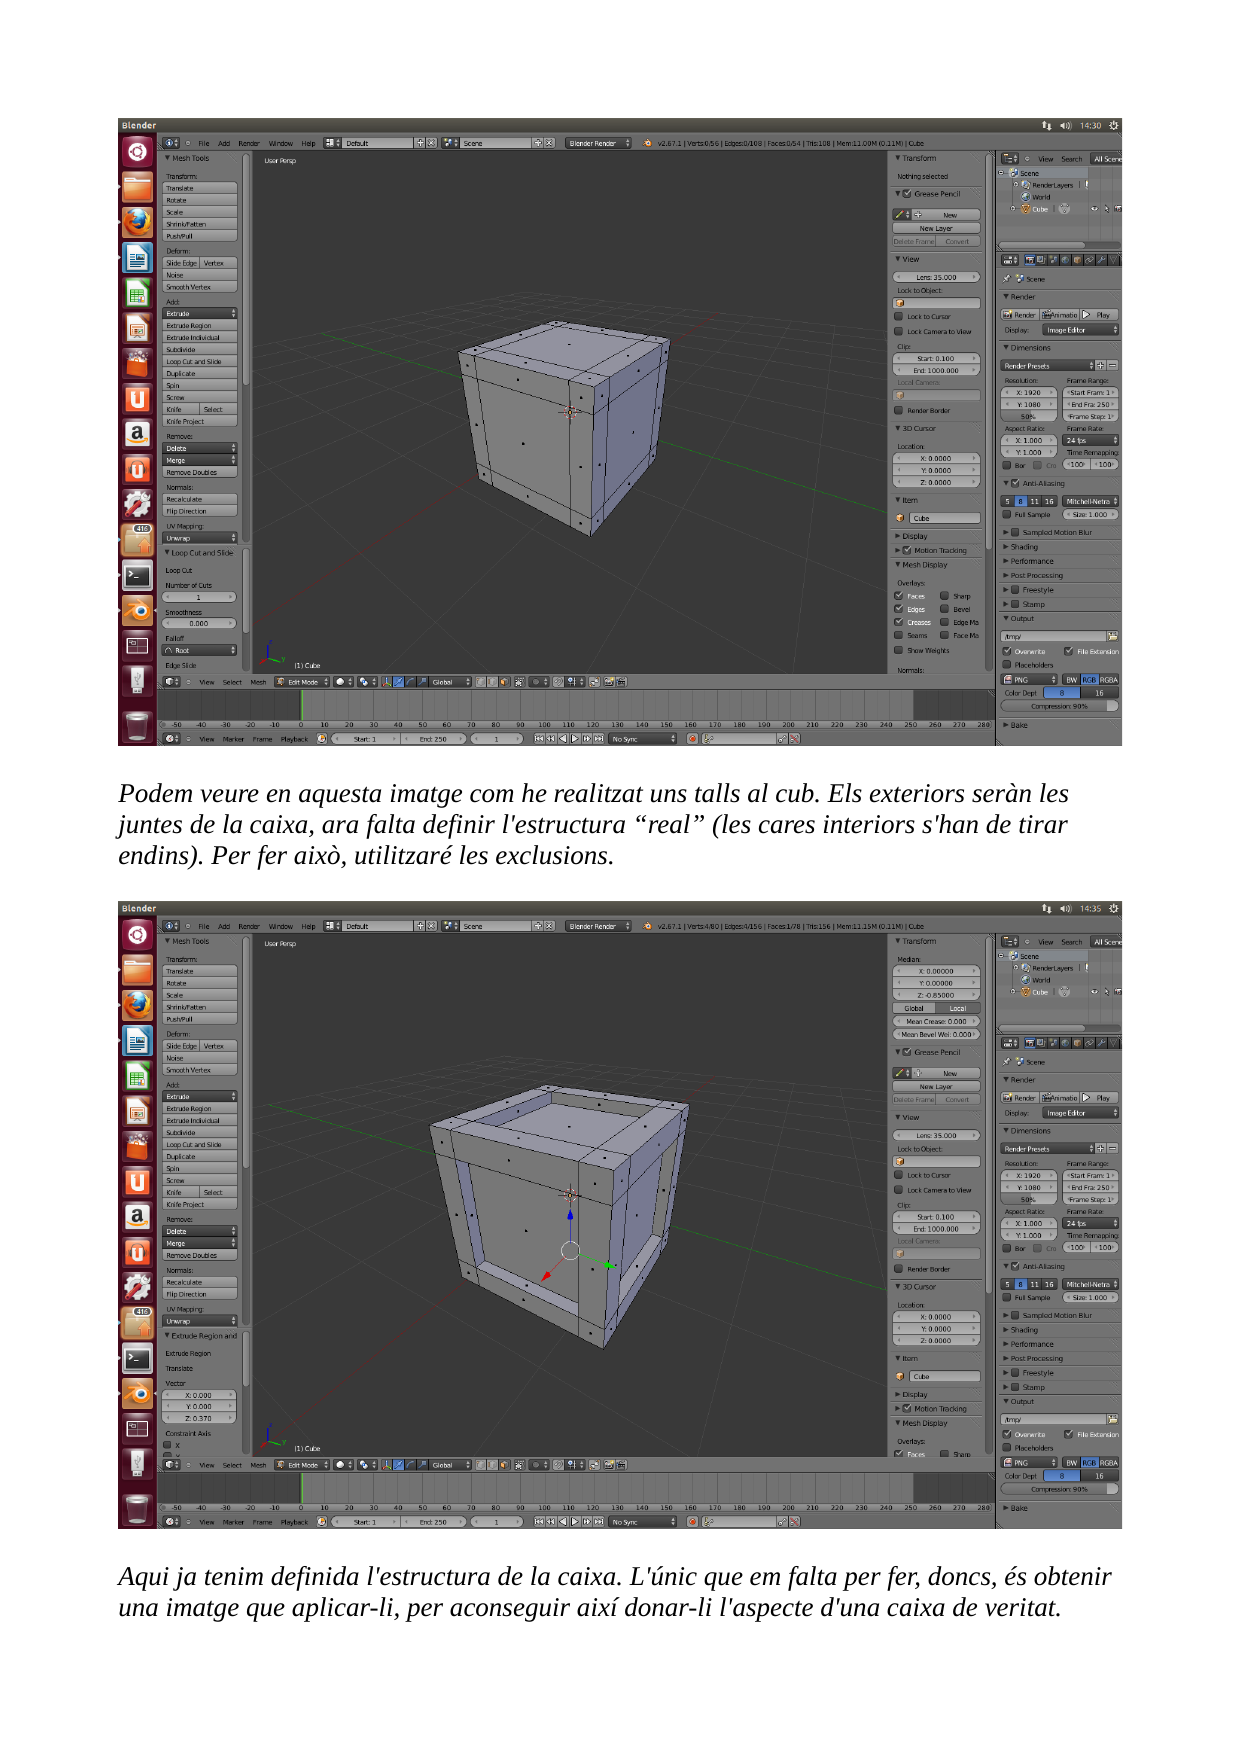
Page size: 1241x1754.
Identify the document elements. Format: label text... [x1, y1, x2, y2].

text Aqui ja tenim definida l'estructura de la caixa. L'únic que em falta per fer, doncs, és obtenir una imatge que aplicar-li, per aconseguir així donar-li l'aspecte d'una caixa de veritat. [118, 1560, 1122, 1622]
picture [118, 118, 1123, 746]
text Podem veure en aquesta imatge com he realitzat uns talls al cub. Els exteriors seràn les juntes de la caixa, ara falta definir l'estructura “real” (les cares interiors s'han de tirar endins). Per fer això, utilitzaré les exclusions. [118, 777, 1122, 870]
picture [118, 901, 1123, 1529]
